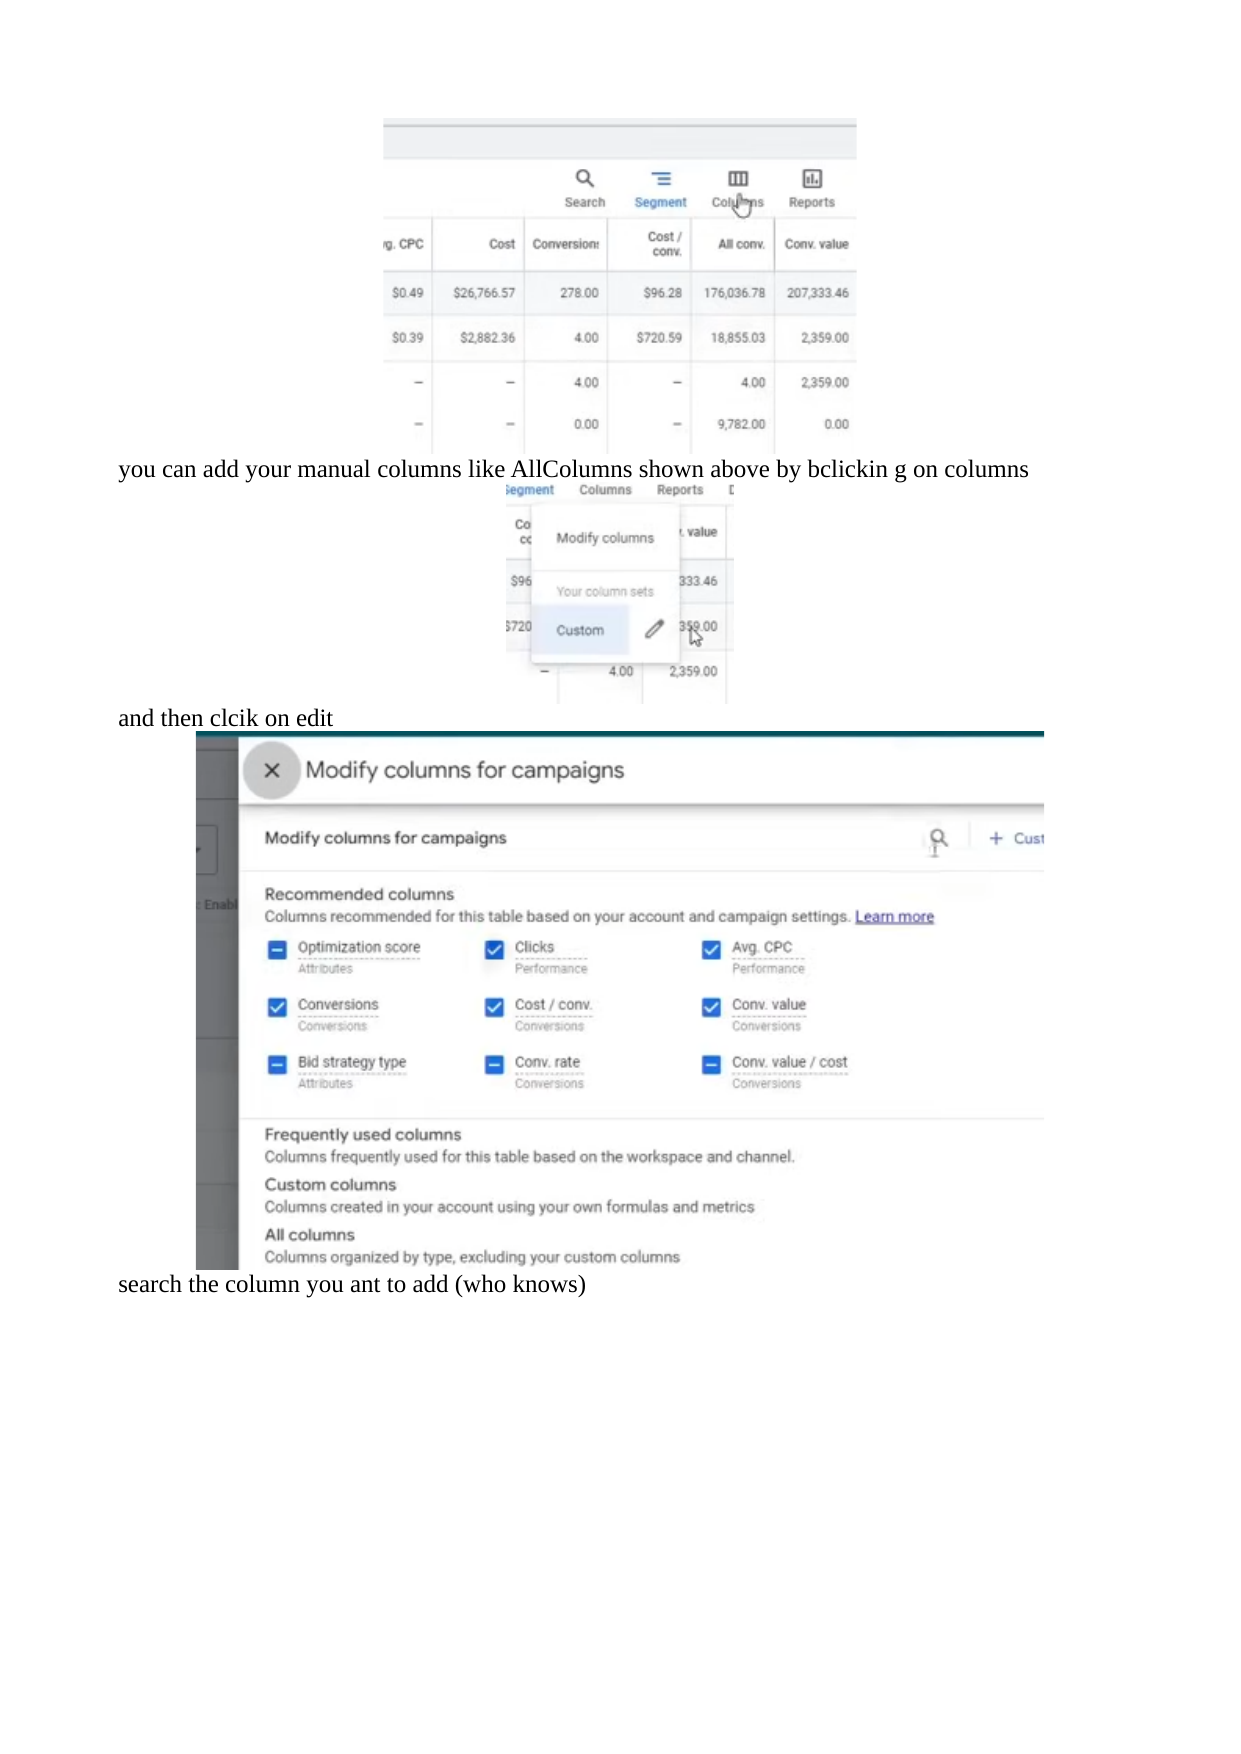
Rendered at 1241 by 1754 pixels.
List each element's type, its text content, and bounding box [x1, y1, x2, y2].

text you can add your manual columns like AllColumns shown above by bclickin g on columns [118, 118, 1122, 483]
picture [383, 118, 857, 454]
text and then clcik on edit [118, 483, 1122, 732]
picture [506, 482, 734, 704]
text search the column you ant to add (who knows) [118, 732, 1122, 1298]
picture [195, 731, 1045, 1270]
